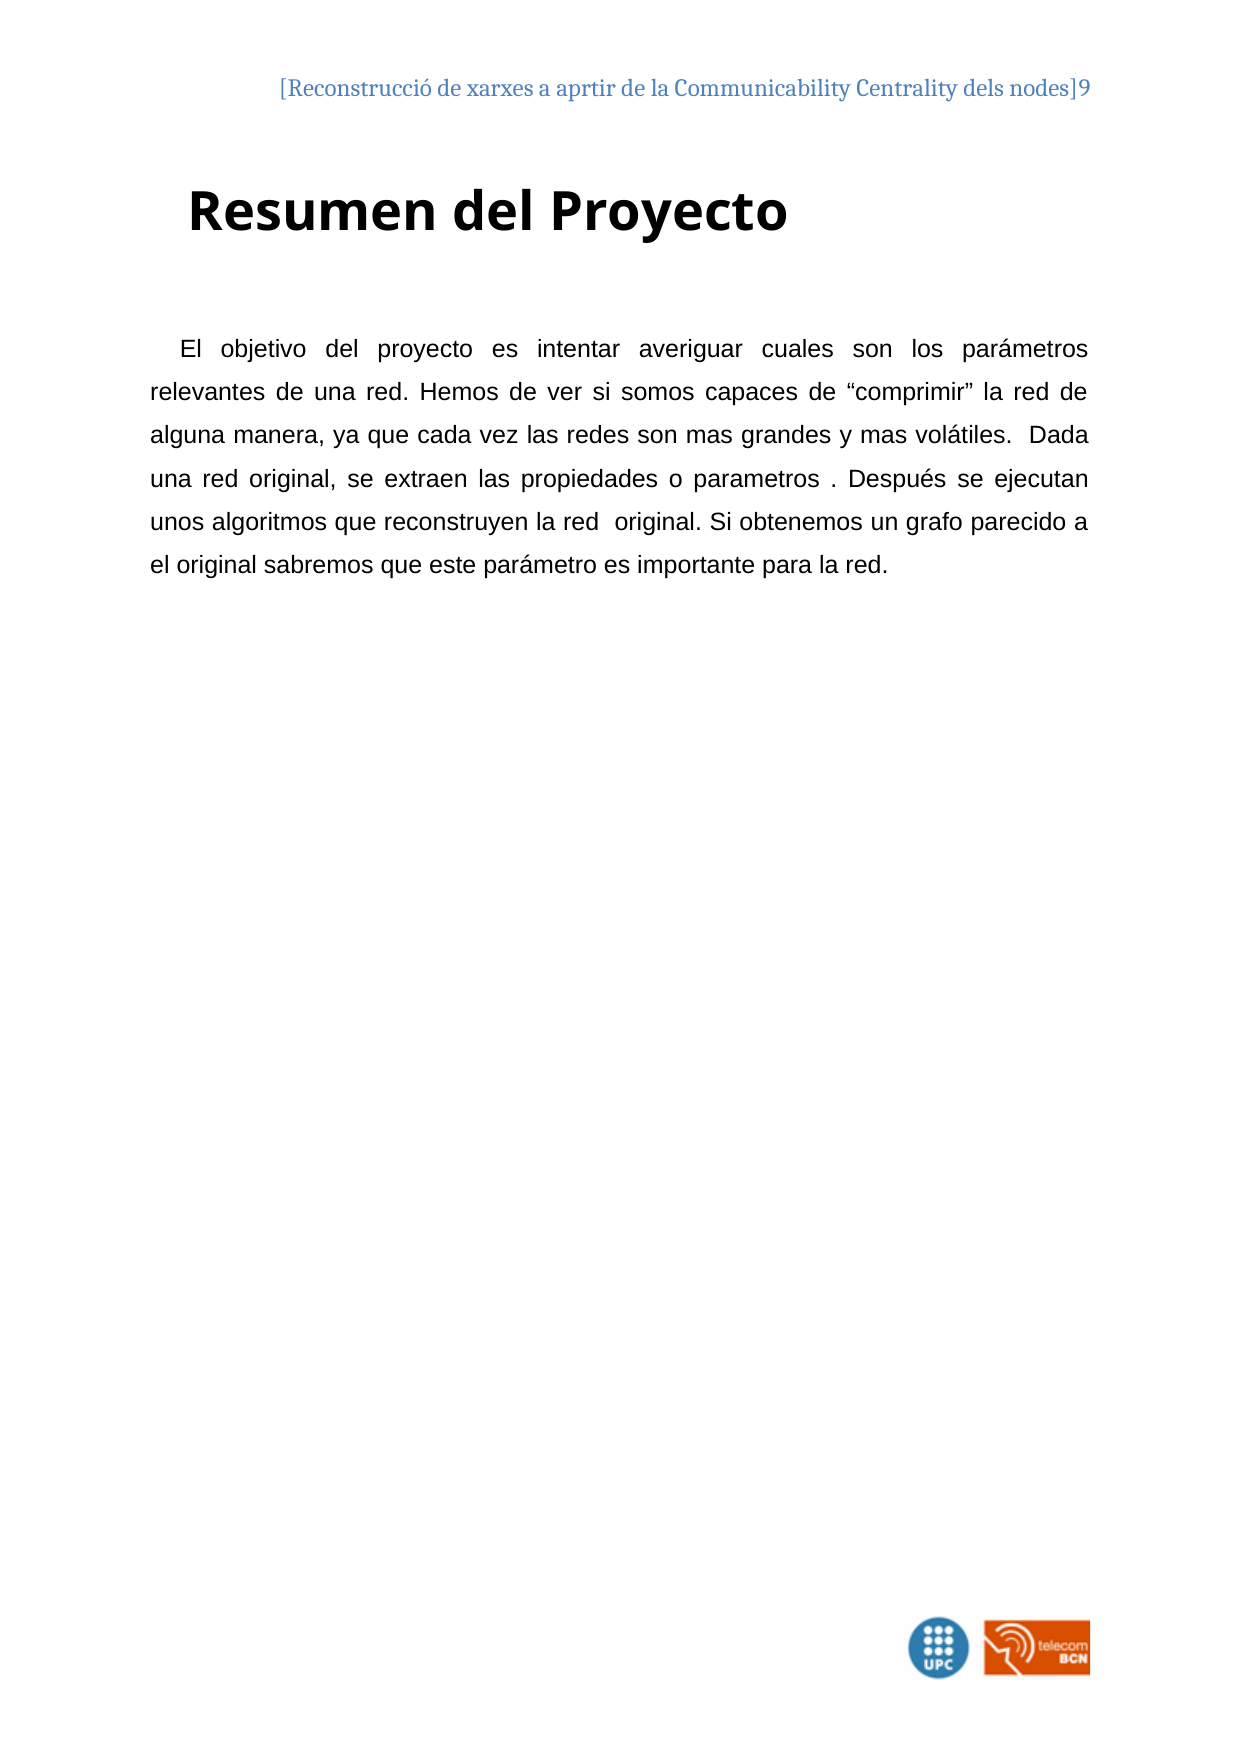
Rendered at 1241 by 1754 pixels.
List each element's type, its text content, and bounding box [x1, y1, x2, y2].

subtitle Resumen del Proyecto [187, 173, 1090, 247]
picture [904, 1614, 1091, 1681]
text El objetivo del proyecto es intentar averiguar cuales son los parámetros relevantes de una red. Hemos de ver si somos capaces de “comprimir” la red de alguna manera, ya que cada vez las redes son mas grandes y mas volátiles. Dada una red original, se extraen las propiedades o parametros . Después se ejecutan unos algoritmos que reconstruyen la red original. Si obtenemos un grafo parecido a el original sabremos que este parámetro es importante para la red. [150, 334, 1090, 578]
